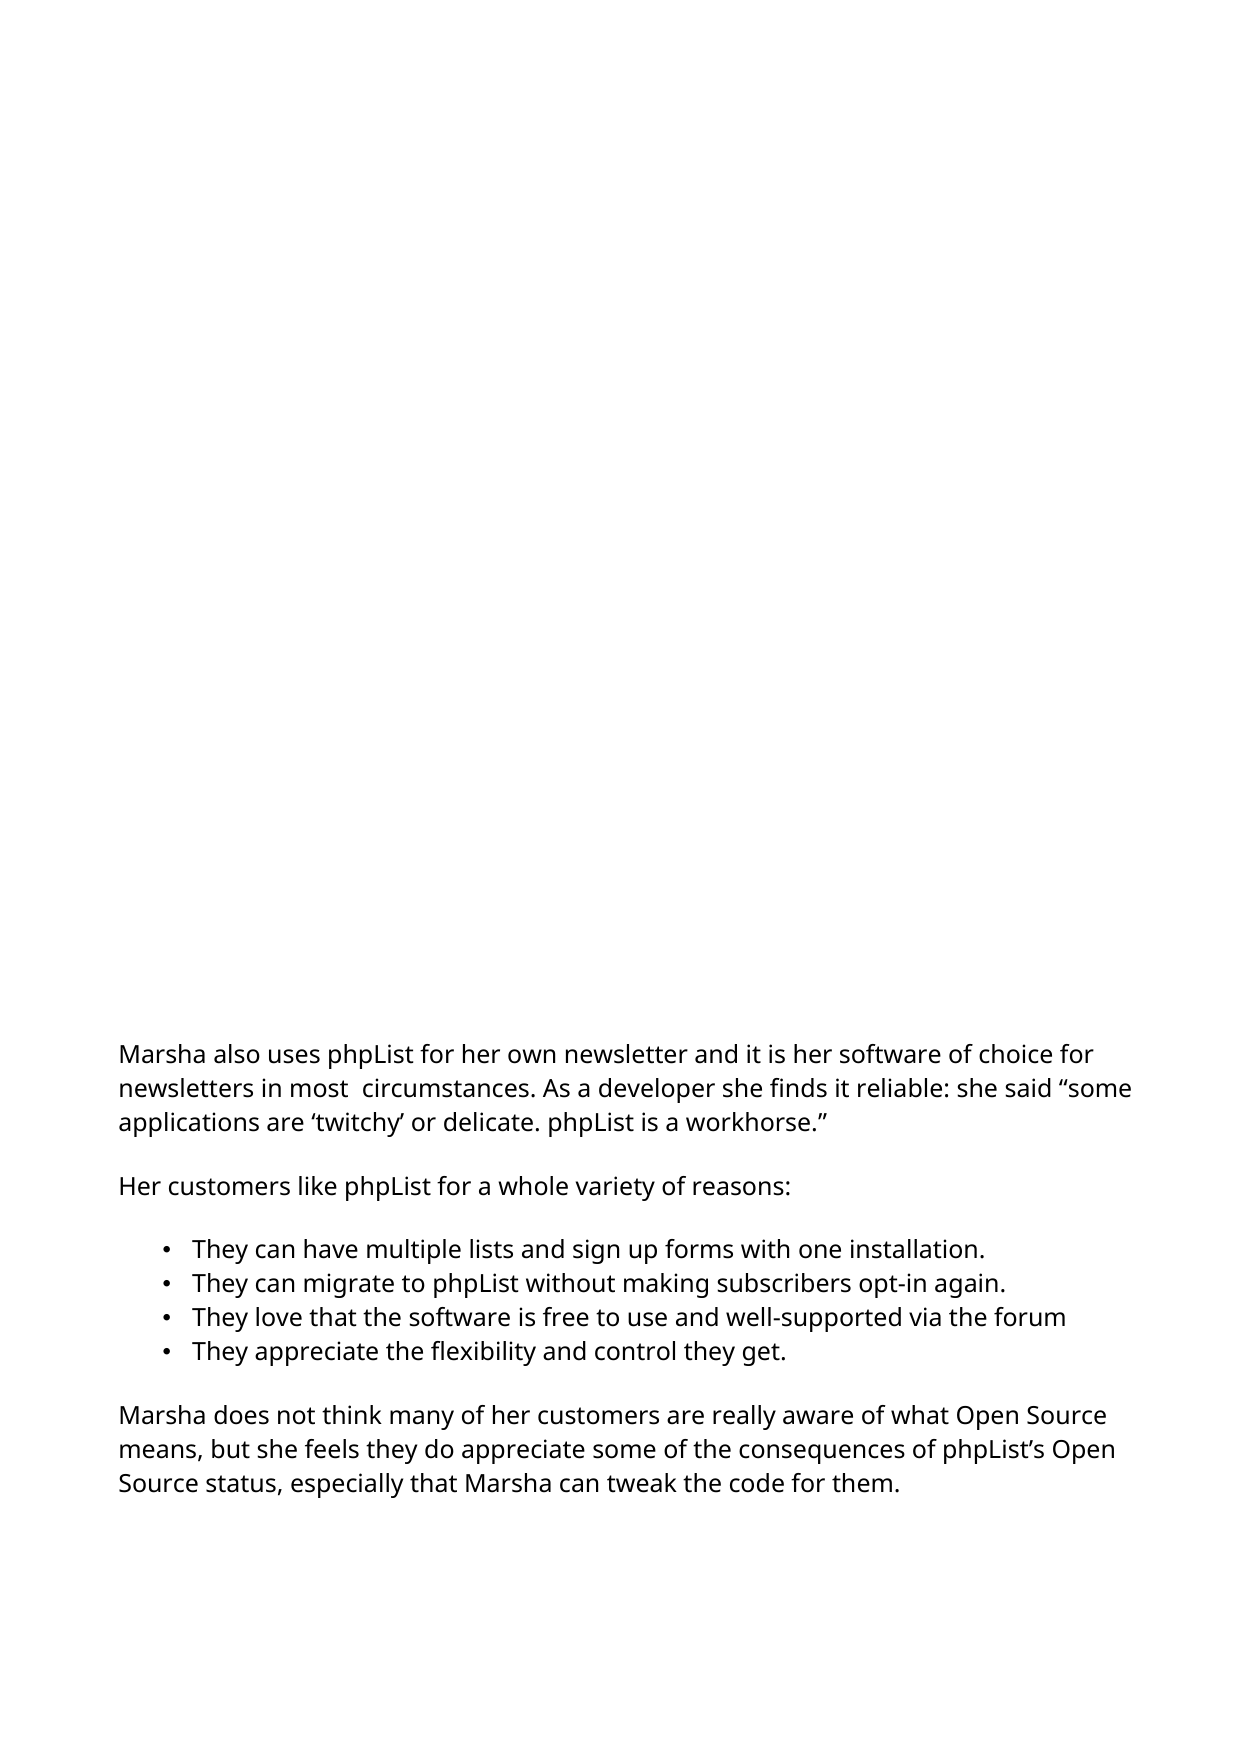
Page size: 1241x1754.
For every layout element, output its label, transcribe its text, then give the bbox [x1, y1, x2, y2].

list They appreciate the flexibility and control they get. [162, 1334, 1181, 1368]
text Marsha also uses phpList for her own newsletter and it is her software of choice for newsletters in most circumstances. As a developer she finds it reliable: she said “some applications are ‘twitchy’ or delicate. phpList is a workhorse.” [118, 1036, 1181, 1139]
text Marsha does not think many of her customers are really aware of what Open Source means, but she feels they do appreciate some of the consequences of phpList’s Open Source status, especially that Marsha can tweak the code for them. [118, 1397, 1181, 1499]
list They love that the software is free to use and well-supported via the forum [162, 1300, 1181, 1334]
list They can migrate to phpList without making subscribers opt-in again. [162, 1266, 1181, 1300]
text Her customers like phpList for a whole variety of reasons: [118, 1168, 1181, 1202]
list They can have multiple lists and sign up forms with one installation. [162, 1232, 1181, 1266]
